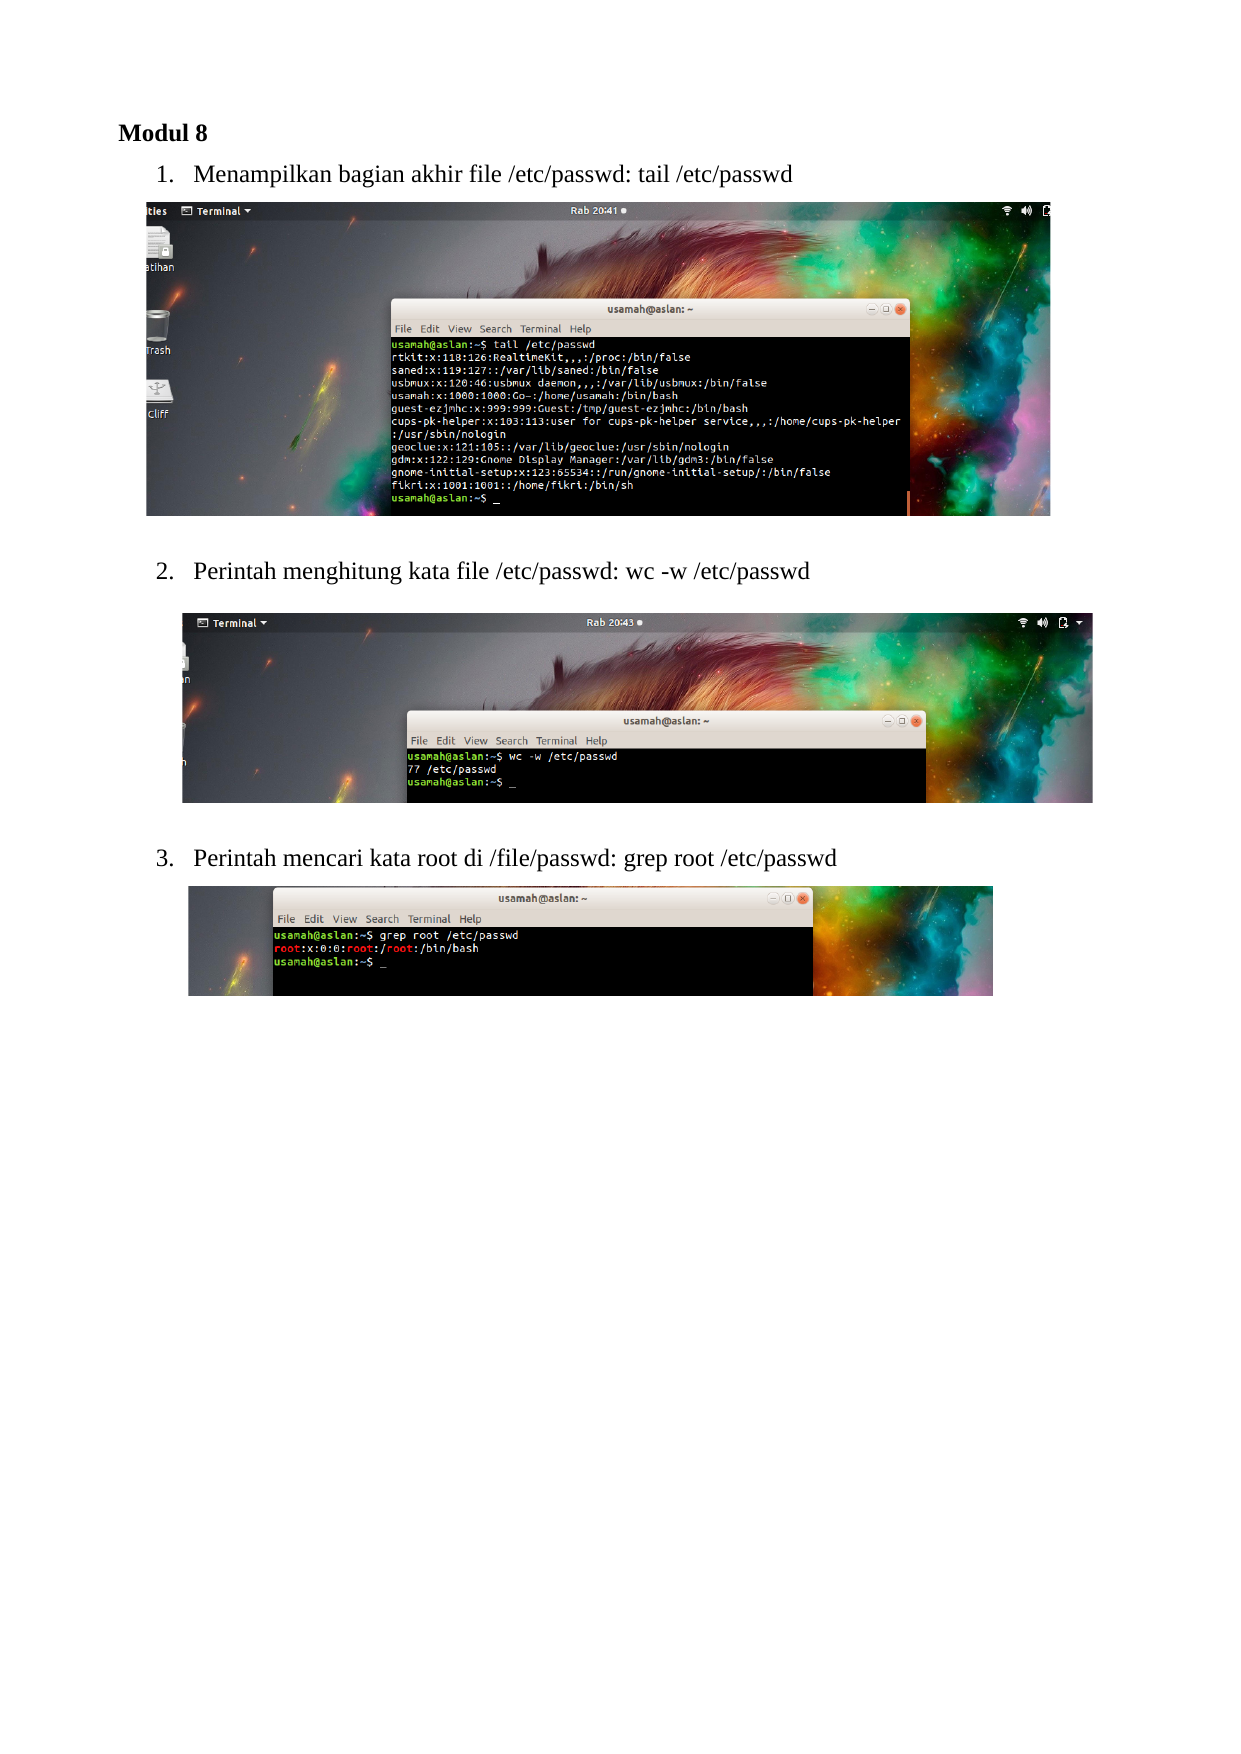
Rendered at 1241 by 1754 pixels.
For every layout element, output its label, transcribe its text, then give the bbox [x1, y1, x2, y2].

picture [188, 886, 993, 996]
list Perintah mencari kata root di /file/passwd: grep root /etc/passwd [156, 843, 1122, 871]
list Perintah menghitung kata file /etc/passwd: wc -w /etc/passwd [156, 556, 1122, 585]
picture [182, 613, 1093, 803]
text Modul 8 [118, 118, 1122, 147]
picture [146, 202, 1051, 516]
list Menampilkan bagian akhir file /etc/passwd: tail /etc/passwd [156, 159, 1122, 187]
